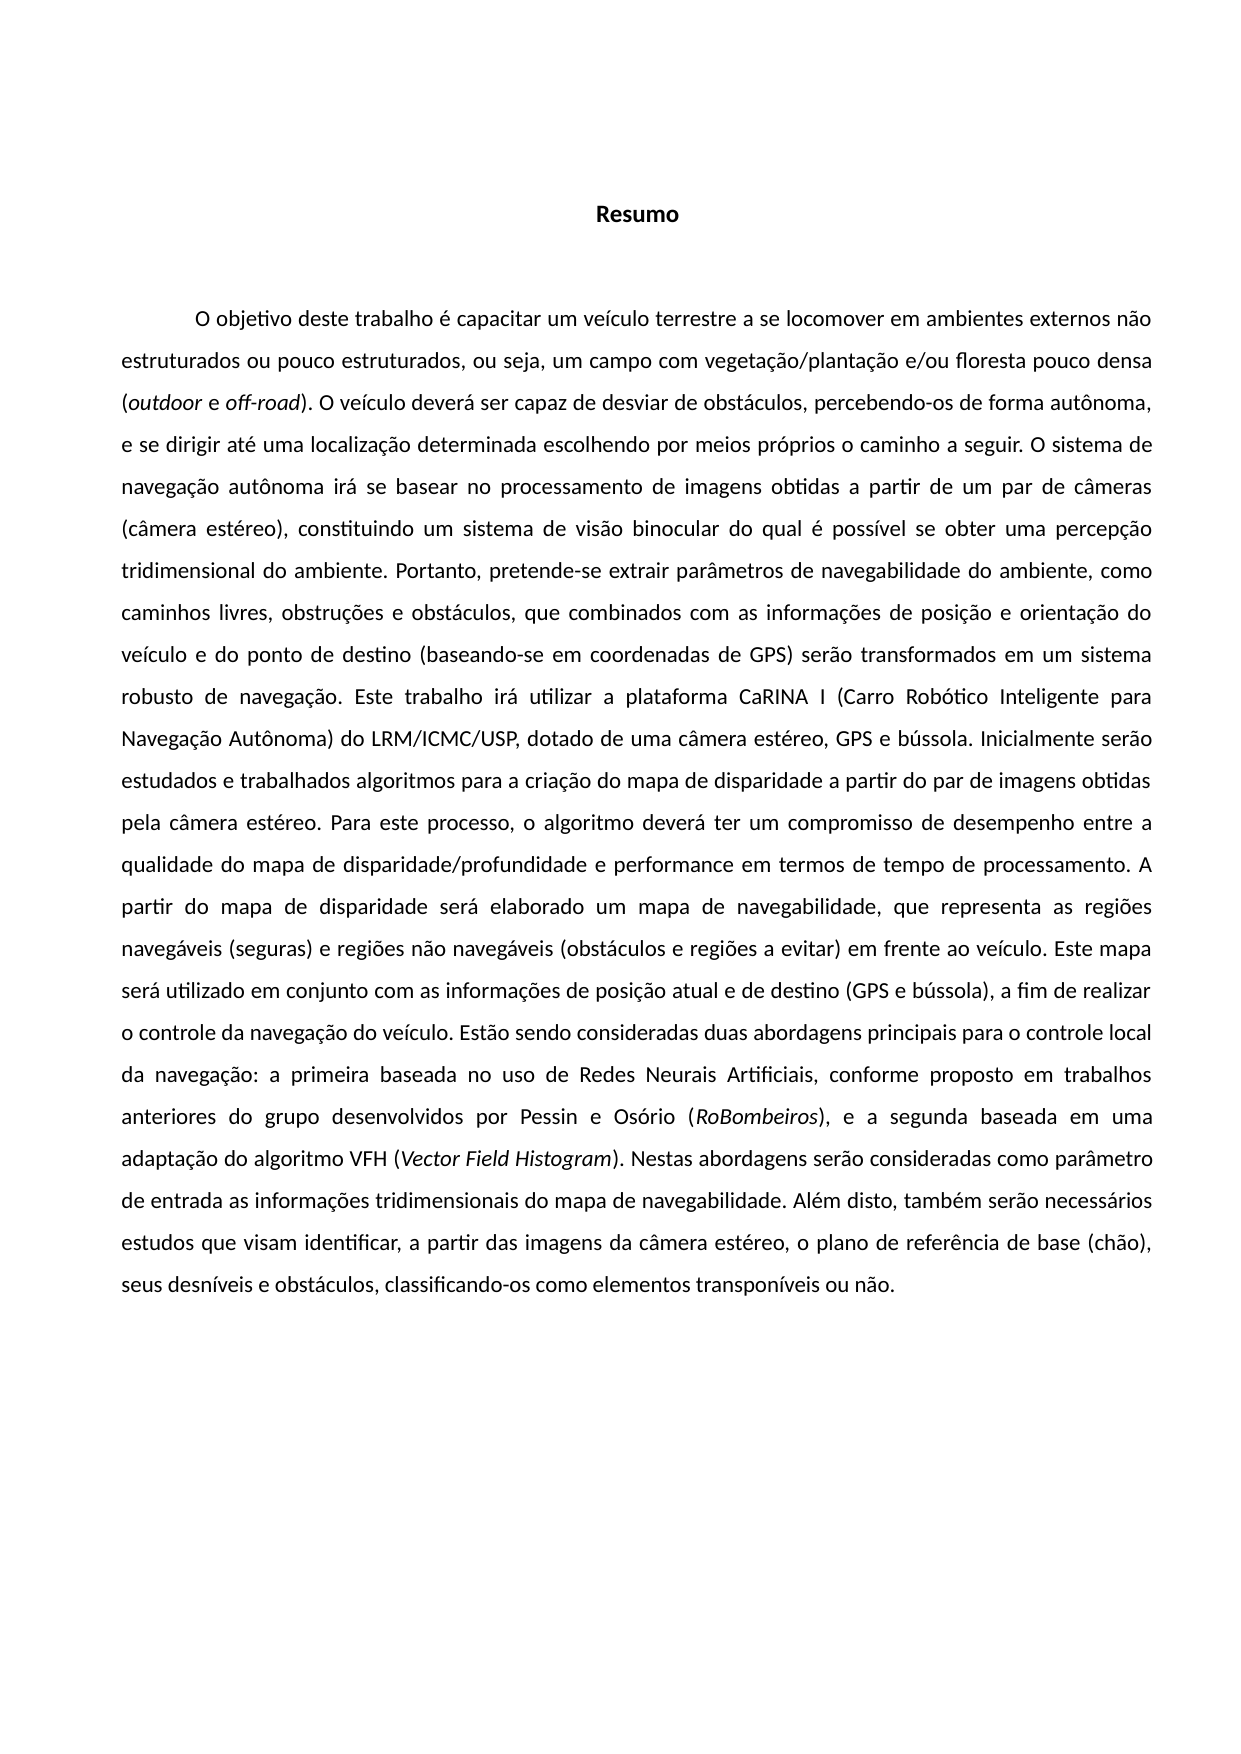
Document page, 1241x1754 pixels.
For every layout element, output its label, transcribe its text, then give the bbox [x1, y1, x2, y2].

subtitle Resumo [121, 198, 1154, 228]
text O objetivo deste trabalho é capacitar um veículo terrestre a se locomover em ambientes externos não estruturados ou pouco estruturados, ou seja, um campo com vegetação/plantação e/ou floresta pouco densa (outdoor e off-road). O veículo deverá ser capaz de desviar de obstáculos, percebendo-os de forma autônoma, e se dirigir até uma localização determinada escolhendo por meios próprios o caminho a seguir. O sistema de navegação autônoma irá se basear no processamento de imagens obtidas a partir de um par de câmeras (câmera estéreo), constituindo um sistema de visão binocular do qual é possível se obter uma percepção tridimensional do ambiente. Portanto, pretende-se extrair parâmetros de navegabilidade do ambiente, como caminhos livres, obstruções e obstáculos, que combinados com as informações de posição e orientação do veículo e do ponto de destino (baseando-se em coordenadas de GPS) serão transformados em um sistema robusto de navegação. Este trabalho irá utilizar a plataforma CaRINA I (Carro Robótico Inteligente para Navegação Autônoma) do LRM/ICMC/USP, dotado de uma câmera estéreo, GPS e bússola. Inicialmente serão estudados e trabalhados algoritmos para a criação do mapa de disparidade a partir do par de imagens obtidas pela câmera estéreo. Para este processo, o algoritmo deverá ter um compromisso de desempenho entre a qualidade do mapa de disparidade/profundidade e performance em termos de tempo de processamento. A partir do mapa de disparidade será elaborado um mapa de navegabilidade, que representa as regiões navegáveis (seguras) e regiões não navegáveis (obstáculos e regiões a evitar) em frente ao veículo. Este mapa será utilizado em conjunto com as informações de posição atual e de destino (GPS e bússola), a fim de realizar o controle da navegação do veículo. Estão sendo consideradas duas abordagens principais para o controle local da navegação: a primeira baseada no uso de Redes Neurais Artificiais, conforme proposto em trabalhos anteriores do grupo desenvolvidos por Pessin e Osório (RoBombeiros), e a segunda baseada em uma adaptação do algoritmo VFH (Vector Field Histogram). Nestas abordagens serão consideradas como parâmetro de entrada as informações tridimensionais do mapa de navegabilidade. Além disto, também serão necessários estudos que visam identificar, a partir das imagens da câmera estéreo, o plano de referência de base (chão), seus desníveis e obstáculos, classificando-os como elementos transponíveis ou não. [121, 302, 1154, 1298]
